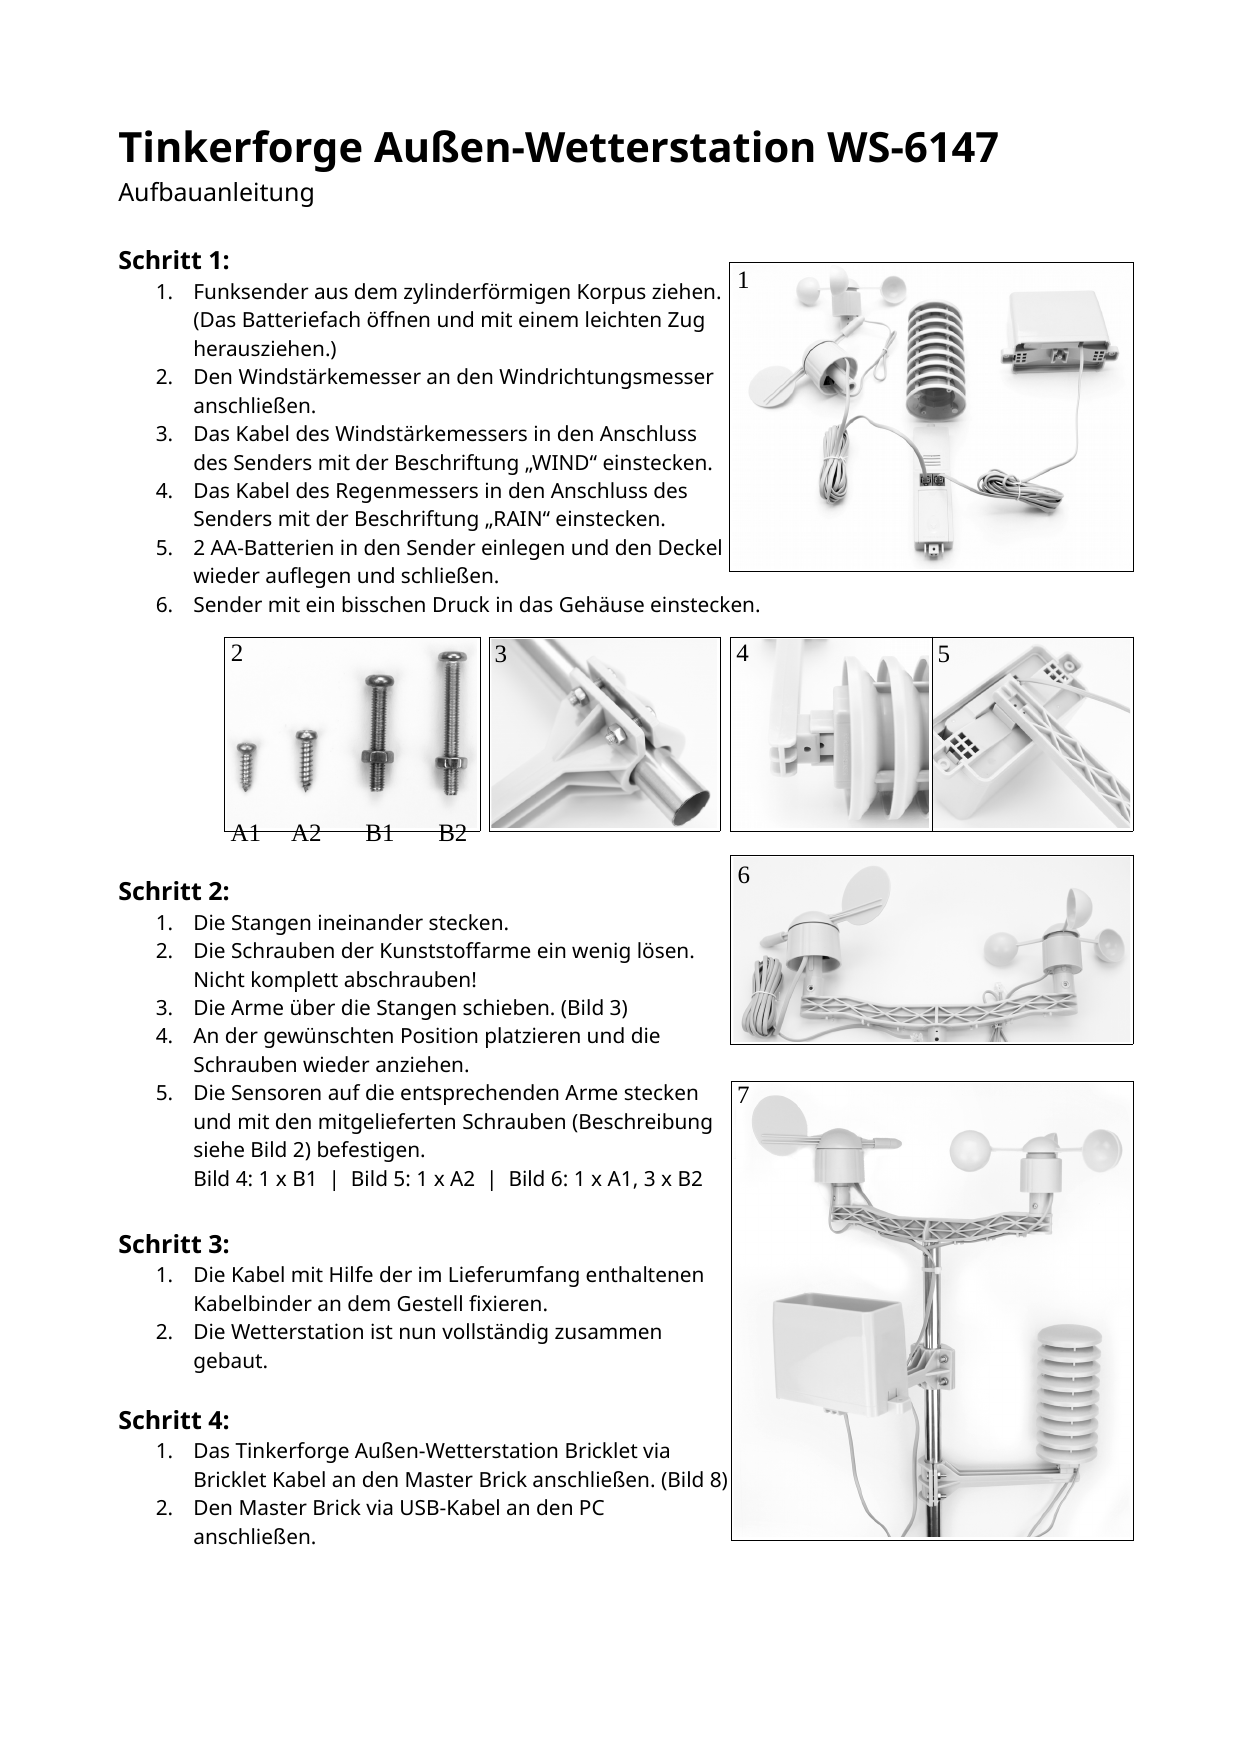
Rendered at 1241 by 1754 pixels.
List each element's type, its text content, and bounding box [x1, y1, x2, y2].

list Die Stangen ineinander stecken. [156, 908, 730, 936]
list Die Schrauben der Kunststoffarme ein wenig lösen. [156, 936, 730, 965]
list Die Kabel mit Hilfe der im Lieferumfang enthaltenen Kabelbinder an dem Gestell fixieren. [156, 1260, 731, 1317]
list Sender mit ein bisschen Druck in das Gehäuse einstecken. [156, 590, 1122, 618]
text Schritt 3: [118, 1226, 731, 1260]
text Schritt 2: [118, 874, 730, 908]
list Die Sensoren auf die entsprechenden Arme stecken [156, 1078, 1122, 1107]
list Die Arme über die Stangen schieben. (Bild 3) [156, 993, 730, 1022]
list Das Tinkerforge Außen-Wetterstation Bricklet via [156, 1437, 731, 1465]
text Schritt 1: [118, 243, 1122, 277]
list Den Master Brick via USB-Kabel an den PC anschließen. [156, 1493, 1122, 1550]
list An der gewünschten Position platzieren und die Schrauben wieder anziehen. [156, 1022, 1122, 1078]
list Funksender aus dem zylinderförmigen Korpus ziehen. [156, 277, 729, 306]
list Das Kabel des Windstärkemessers in den Anschluss des Senders mit der Beschriftung „WIND“ einstecken. [156, 419, 729, 476]
text Tinkerforge Außen-Wetterstation WS-6147 [118, 118, 1122, 175]
list 2 AA-Batterien in den Sender einlegen und den Deckel wieder auflegen und schließen. [156, 533, 1122, 590]
list Bricklet Kabel an den Master Brick anschließen. (Bild 8) [156, 1465, 731, 1493]
list und mit den mitgelieferten Schrauben (Beschreibung [156, 1107, 731, 1135]
list (Das Batteriefach öffnen und mit einem leichten Zug herausziehen.) [156, 306, 729, 362]
text Schritt 4: [118, 1403, 731, 1437]
list Den Windstärkemesser an den Windrichtungsmesser anschließen. [156, 362, 729, 419]
list Die Wetterstation ist nun vollständig zusammen gebaut. [156, 1317, 731, 1374]
text Aufbauanleitung [118, 175, 1122, 209]
list Die Sensoren auf die entsprechenden Arme stecken [732, 1082, 1133, 1540]
list siehe Bild 2) befestigen. Bild 4: 1 x B1 | Bild 5: 1 x A2 | Bild 6: 1 x A1, 3 x B2 [156, 1135, 731, 1192]
list Das Kabel des Regenmessers in den Anschluss des Senders mit der Beschriftung „RAIN“ einstecken. [156, 476, 729, 533]
list Nicht komplett abschrauben! [156, 965, 730, 993]
